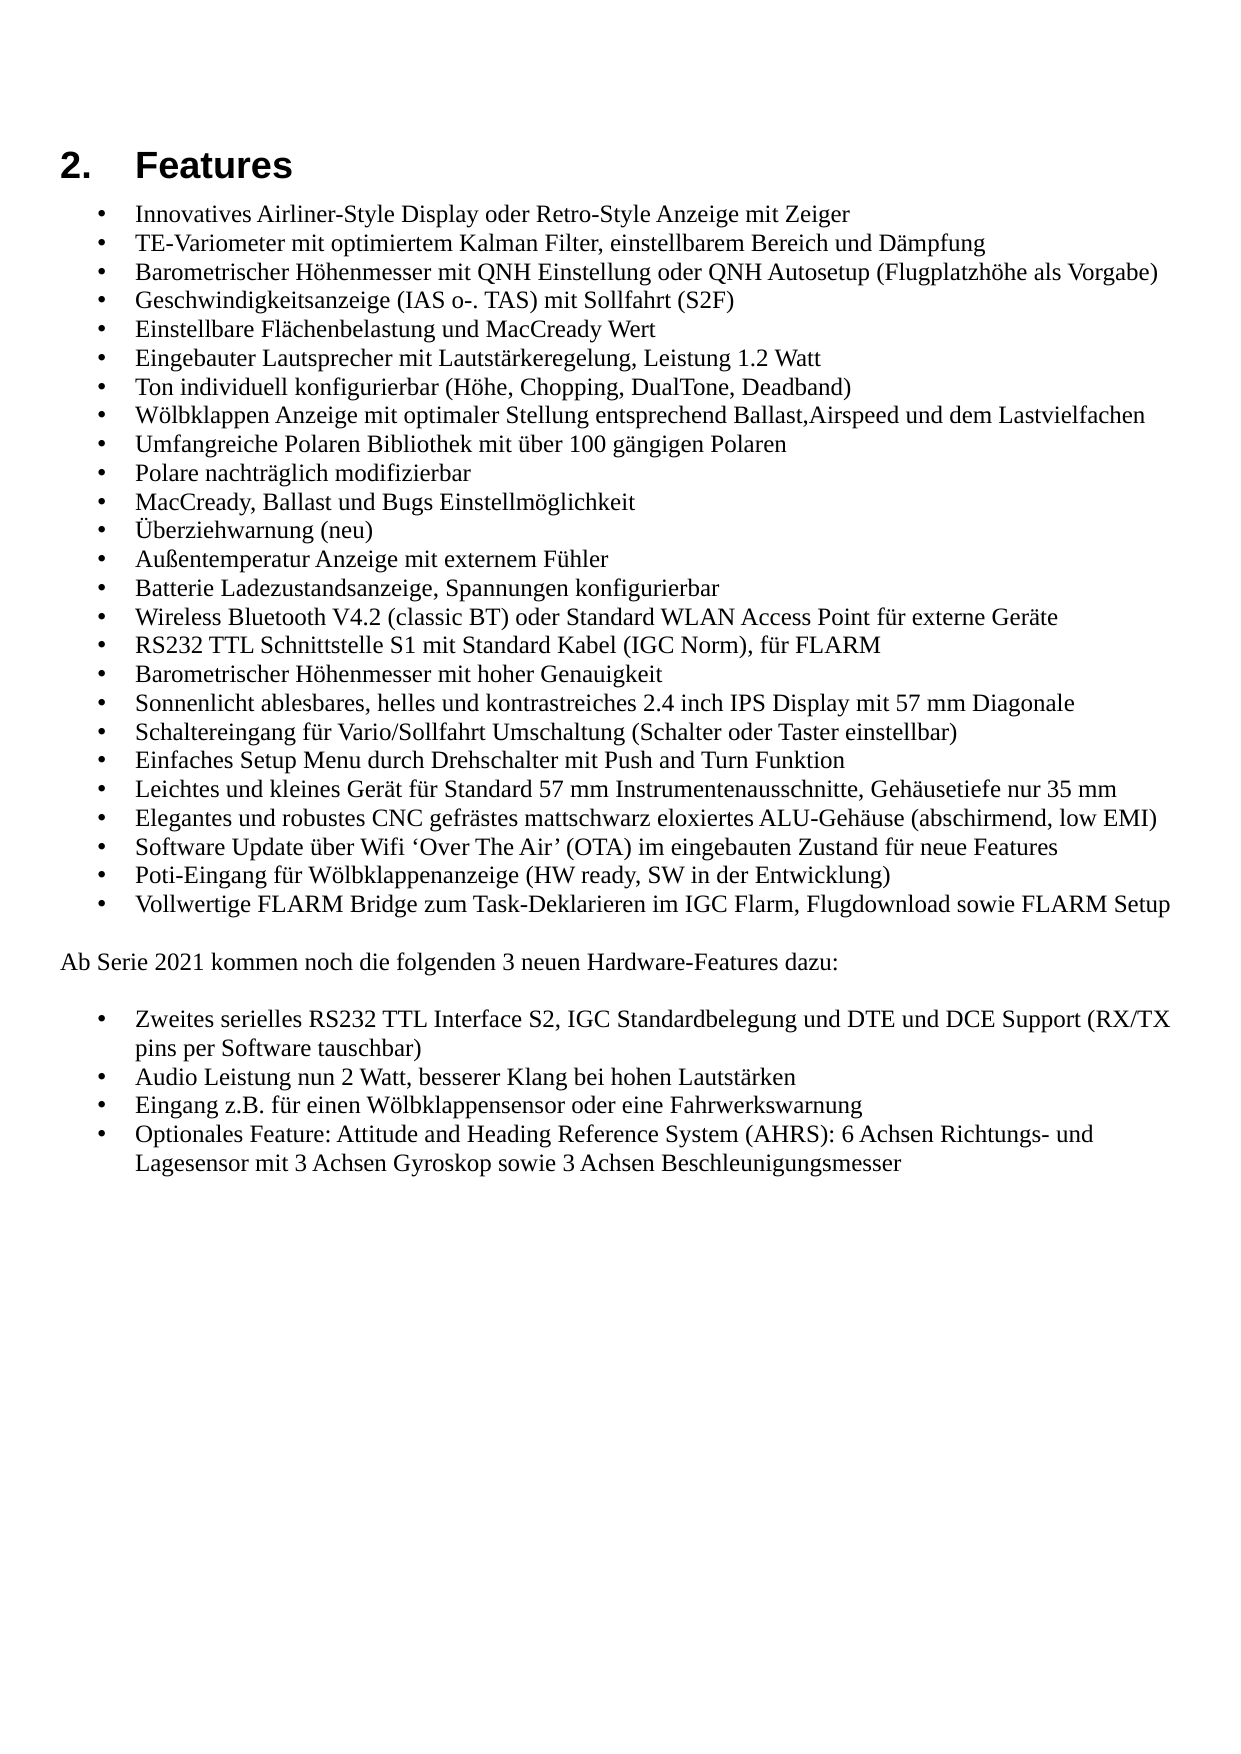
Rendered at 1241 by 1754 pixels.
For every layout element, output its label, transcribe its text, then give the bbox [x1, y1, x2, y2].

list Poti-Eingang für Wölbklappenanzeige (HW ready, SW in der Entwicklung) [97, 861, 1207, 889]
list Polare nachträglich modifizierbar [97, 458, 1207, 487]
text Ab Serie 2021 kommen noch die folgenden 3 neuen Hardware-Features dazu: [60, 947, 1207, 976]
list Elegantes und robustes CNC gefrästes mattschwarz eloxiertes ALU-Gehäuse (abschirmend, low EMI) [97, 803, 1207, 832]
list TE-Variometer mit optimiertem Kalman Filter, einstellbarem Bereich und Dämpfung [97, 228, 1207, 257]
list Software Update über Wifi ‘Over The Air’ (OTA) im eingebauten Zustand für neue Features [97, 832, 1207, 861]
list Audio Leistung nun 2 Watt, besserer Klang bei hohen Lautstärken [97, 1062, 1207, 1091]
list Außentemperatur Anzeige mit externem Fühler [97, 544, 1207, 573]
list Barometrischer Höhenmesser mit hoher Genauigkeit [97, 659, 1207, 688]
list Sonnenlicht ablesbares, helles und kontrastreiches 2.4 inch IPS Display mit 57 mm Diagonale [97, 688, 1207, 717]
list Eingang z.B. für einen Wölbklappensensor oder eine Fahrwerkswarnung [97, 1091, 1207, 1119]
list Umfangreiche Polaren Bibliothek mit über 100 gängigen Polaren [97, 429, 1207, 458]
list Wölbklappen Anzeige mit optimaler Stellung entsprechend Ballast,Airspeed und dem Lastvielfachen [97, 401, 1207, 429]
list Überziehwarnung (neu) [97, 516, 1207, 544]
list MacCready, Ballast und Bugs Einstellmöglichkeit [97, 487, 1207, 516]
list Optionales Feature: Attitude and Heading Reference System (AHRS): 6 Achsen Richtungs- und Lagesensor mit 3 Achsen Gyroskop sowie 3 Achsen Beschleunigungsmesser [97, 1119, 1207, 1177]
list Eingebauter Lautsprecher mit Lautstärkeregelung, Leistung 1.2 Watt [97, 343, 1207, 372]
list Vollwertige FLARM Bridge zum Task-Deklarieren im IGC Flarm, Flugdownload sowie FLARM Setup [97, 889, 1207, 918]
list Schaltereingang für Vario/Sollfahrt Umschaltung (Schalter oder Taster einstellbar) [97, 717, 1207, 746]
list Leichtes und kleines Gerät für Standard 57 mm Instrumentenausschnitte, Gehäusetiefe nur 35 mm [97, 774, 1207, 803]
list RS232 TTL Schnittstelle S1 mit Standard Kabel (IGC Norm), für FLARM [97, 631, 1207, 659]
list Einstellbare Flächenbelastung und MacCready Wert [97, 314, 1207, 343]
list Wireless Bluetooth V4.2 (classic BT) oder Standard WLAN Access Point für externe Geräte [97, 602, 1207, 631]
subtitle Features [60, 143, 1207, 187]
list Einfaches Setup Menu durch Drehschalter mit Push and Turn Funktion [97, 746, 1207, 774]
list Geschwindigkeitsanzeige (IAS o-. TAS) mit Sollfahrt (S2F) [97, 286, 1207, 314]
list Batterie Ladezustandsanzeige, Spannungen konfigurierbar [97, 573, 1207, 602]
list Ton individuell konfigurierbar (Höhe, Chopping, DualTone, Deadband) [97, 372, 1207, 401]
list Barometrischer Höhenmesser mit QNH Einstellung oder QNH Autosetup (Flugplatzhöhe als Vorgabe) [97, 257, 1207, 286]
list Zweites serielles RS232 TTL Interface S2, IGC Standardbelegung und DTE und DCE Support (RX/TX pins per Software tauschbar) [97, 1004, 1207, 1062]
list Innovatives Airliner-Style Display oder Retro-Style Anzeige mit Zeiger [97, 199, 1207, 228]
